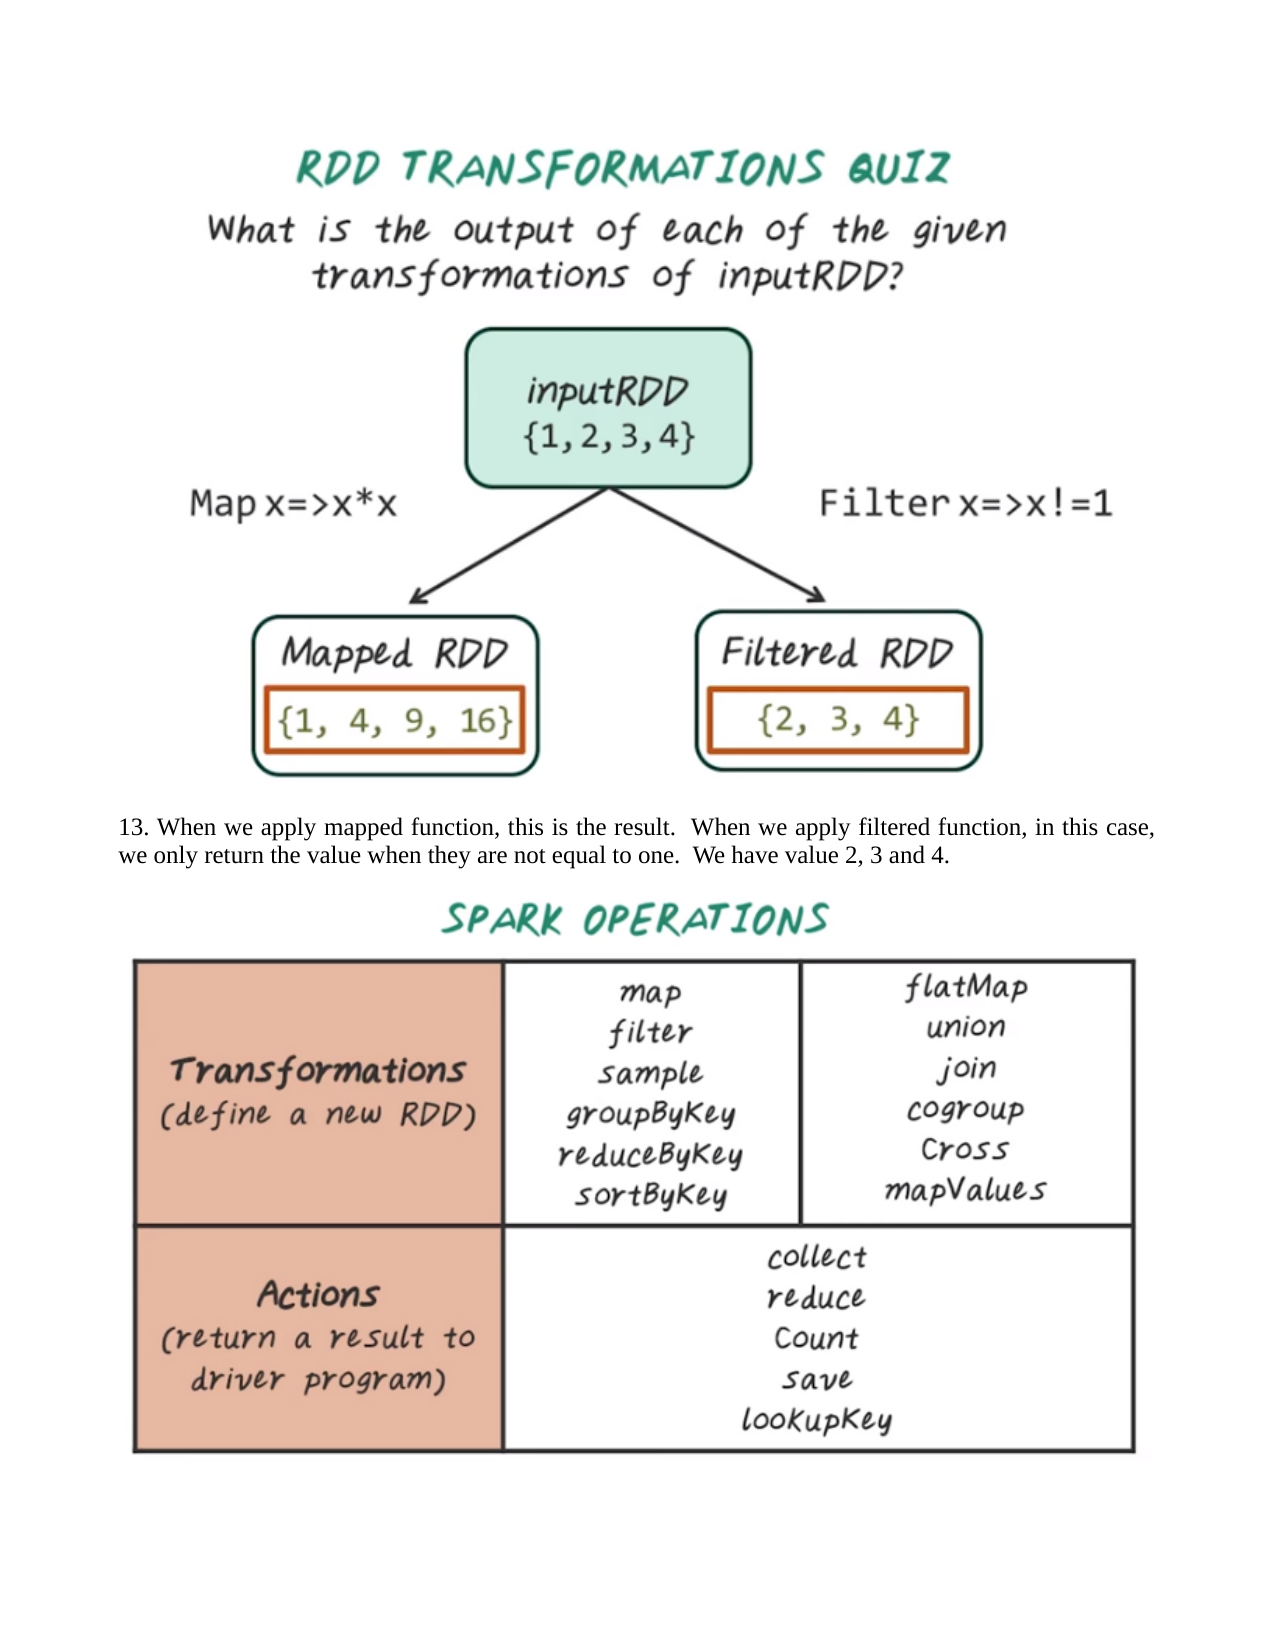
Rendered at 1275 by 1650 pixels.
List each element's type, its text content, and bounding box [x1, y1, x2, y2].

picture [118, 146, 1157, 784]
picture [118, 898, 1157, 1463]
text 13. When we apply mapped function, this is the result. When we apply filtered function, in this case, we only return the value when they are not equal to one. We have value 2, 3 and 4. [118, 812, 1157, 869]
